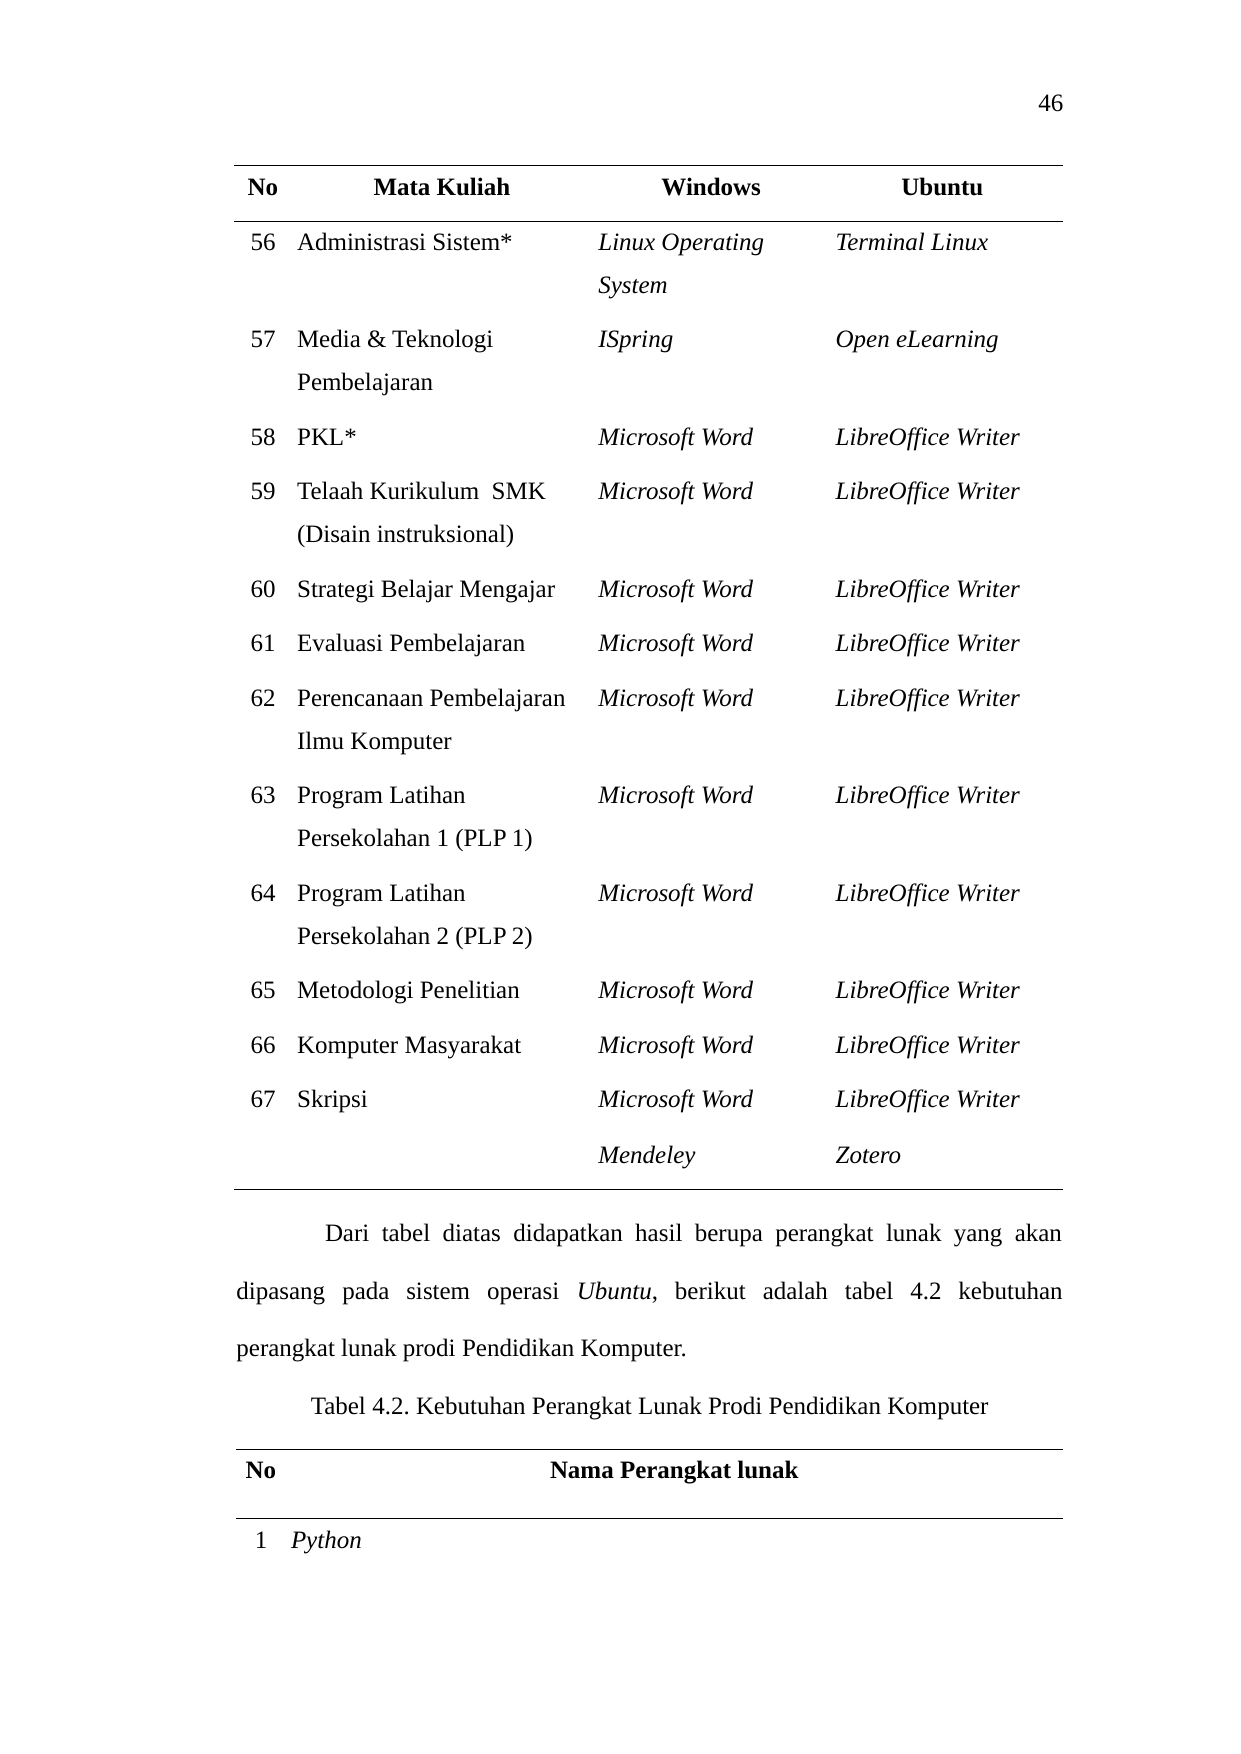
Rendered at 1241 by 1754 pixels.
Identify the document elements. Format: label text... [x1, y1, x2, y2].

table_cell 63 [234, 775, 291, 872]
table_cell Microsoft Word [592, 623, 829, 677]
table_cell Microsoft Word [592, 416, 829, 471]
table_header Ubuntu [830, 166, 1063, 221]
table_header Windows [592, 166, 829, 221]
table_cell LibreOffice Writer [830, 568, 1063, 623]
table_cell Microsoft Word [592, 1024, 829, 1079]
table_cell Microsoft Word [592, 775, 829, 872]
table_cell Mendeley [592, 1133, 829, 1189]
table_cell 61 [234, 623, 291, 677]
table_cell 56 [234, 222, 291, 318]
table_cell LibreOffice Writer [830, 1024, 1063, 1079]
table_header No [234, 166, 291, 221]
table_cell PKL* [291, 416, 592, 471]
table_cell Program Latihan Persekolahan 2 (PLP 2) [291, 872, 592, 970]
table_cell LibreOffice Writer [830, 1079, 1063, 1133]
table_cell LibreOffice Writer [830, 623, 1063, 677]
table_cell 59 [234, 471, 291, 568]
table_cell ISpring [592, 319, 829, 416]
table_cell Microsoft Word [592, 471, 829, 568]
table_cell LibreOffice Writer [830, 471, 1063, 568]
text Tabel 4.2. kebutuhan perangkat lunak prodi Pendidikan Komputer [236, 1391, 1063, 1420]
table_cell Microsoft Word [592, 568, 829, 623]
table_cell Komputer Masyarakat [291, 1024, 592, 1079]
table_header Nama Perangkat lunak [285, 1450, 1063, 1518]
table_cell Python [285, 1519, 1063, 1559]
table_cell Linux Operating System [592, 222, 829, 318]
table_cell 66 [234, 1024, 291, 1079]
table_cell 57 [234, 319, 291, 416]
table_cell Strategi Belajar Mengajar [291, 568, 592, 623]
table_cell 64 [234, 872, 291, 970]
table_cell 65 [234, 970, 291, 1024]
table_cell LibreOffice Writer [830, 677, 1063, 775]
table_cell Open eLearning [830, 319, 1063, 416]
table_cell Terminal Linux [830, 222, 1063, 318]
table_cell LibreOffice Writer [830, 416, 1063, 471]
table_cell Skripsi [291, 1079, 592, 1189]
table_cell Media & Teknologi Pembelajaran [291, 319, 592, 416]
table_cell Microsoft Word [592, 677, 829, 775]
table_cell Microsoft Word [592, 1079, 829, 1133]
table_cell Telaah Kurikulum SMK (Disain instruksional) [291, 471, 592, 568]
table_cell LibreOffice Writer [830, 872, 1063, 970]
text Dari tabel diatas didapatkan hasil berupa perangkat lunak yang akan dipasang pada sistem operasi Ubuntu, berikut adalah tabel 4.2 kebutuhan perangkat lunak prodi Pendidikan Komputer. [236, 1218, 1063, 1362]
table_cell 1 [236, 1519, 285, 1559]
table_cell Microsoft Word [592, 970, 829, 1024]
table_header No [236, 1450, 285, 1518]
table_cell 58 [234, 416, 291, 471]
table_cell Administrasi Sistem* [291, 222, 592, 318]
table_cell Evaluasi Pembelajaran [291, 623, 592, 677]
table_cell Microsoft Word [592, 872, 829, 970]
table_cell 67 [234, 1079, 291, 1189]
table_cell 62 [234, 677, 291, 775]
table_cell Program Latihan Persekolahan 1 (PLP 1) [291, 775, 592, 872]
table_cell LibreOffice Writer [830, 970, 1063, 1024]
table_cell Zotero [830, 1133, 1063, 1189]
table_cell LibreOffice Writer [830, 775, 1063, 872]
table_cell 60 [234, 568, 291, 623]
table_cell Metodologi Penelitian [291, 970, 592, 1024]
table_header Mata Kuliah [291, 166, 592, 221]
table_cell Perencanaan Pembelajaran Ilmu Komputer [291, 677, 592, 775]
